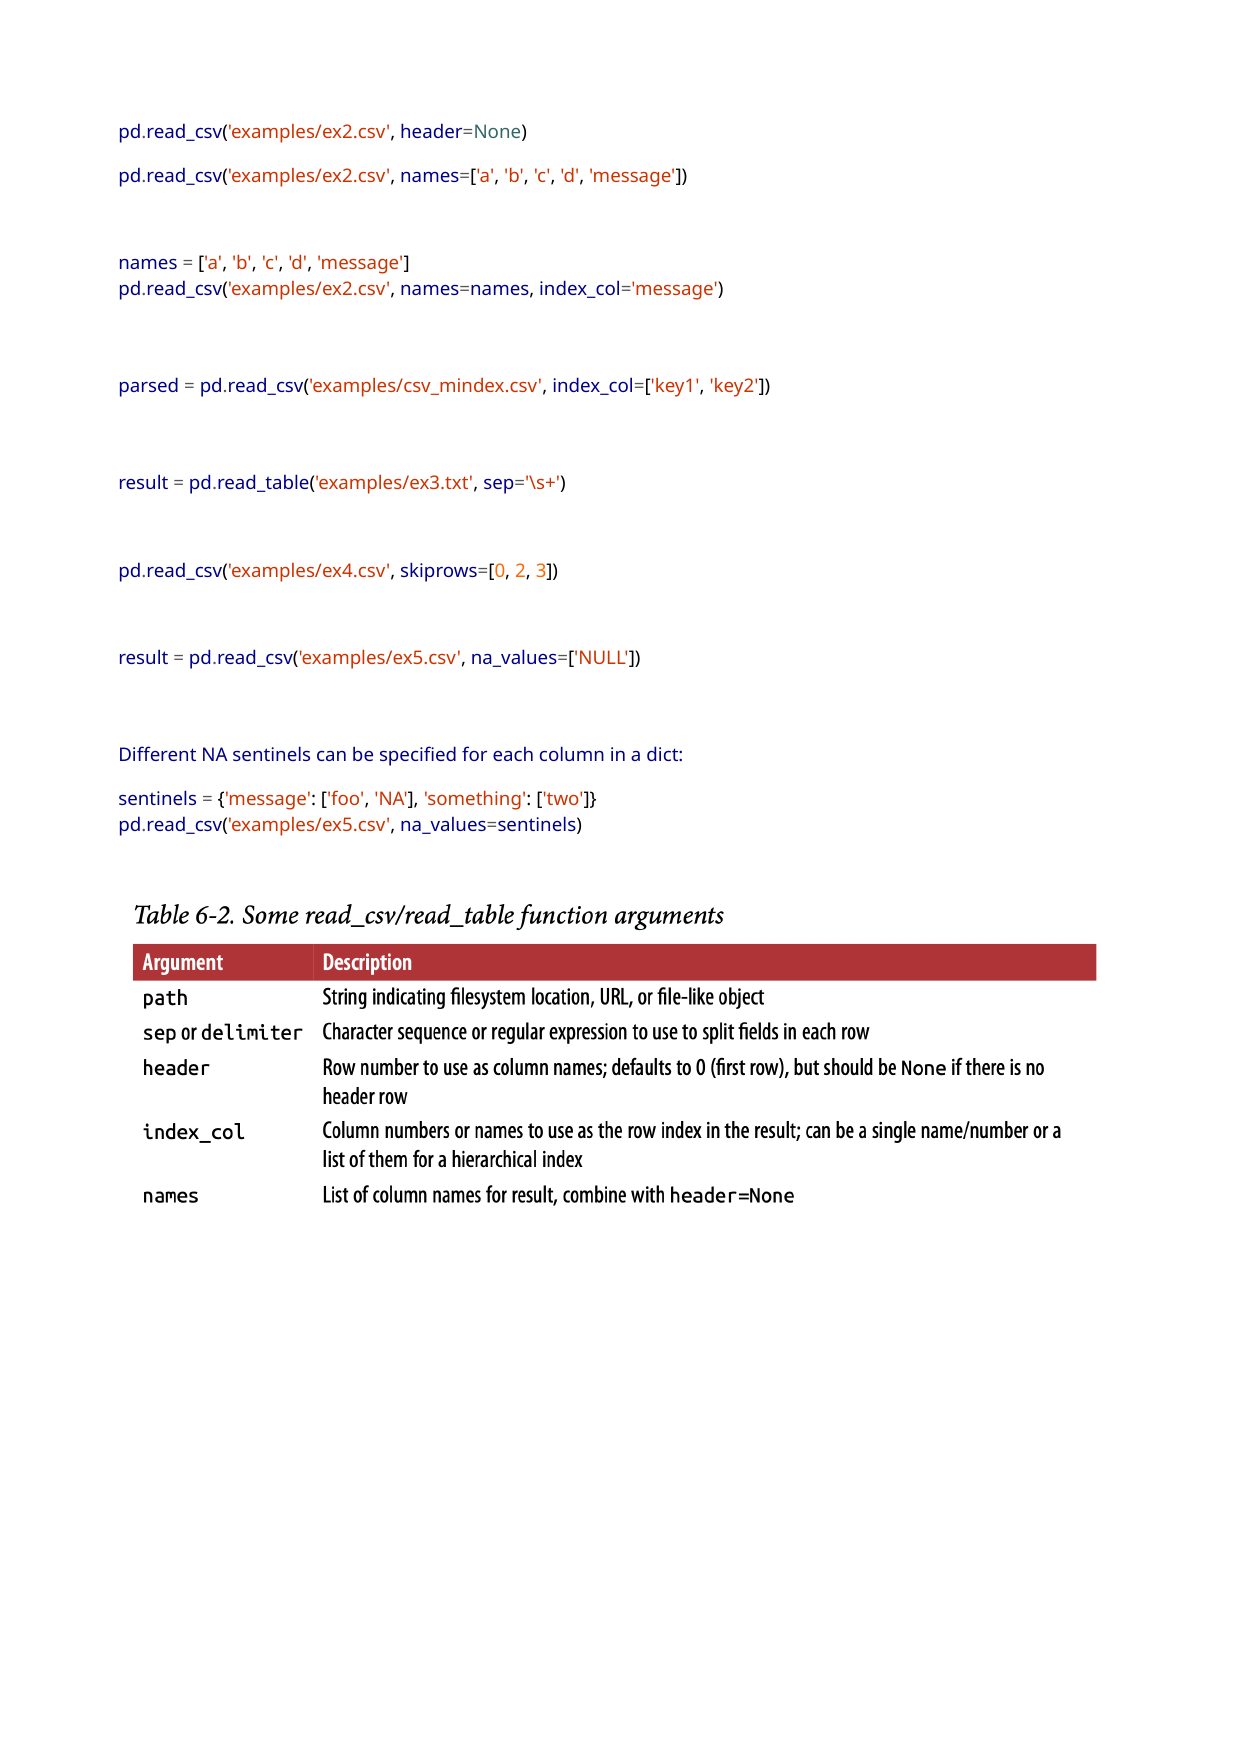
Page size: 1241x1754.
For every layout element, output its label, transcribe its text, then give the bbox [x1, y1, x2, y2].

text sentinels = {'message': ['foo', 'NA'], 'something': ['two']} [118, 785, 1122, 811]
text pd.read_csv('examples/ex5.csv', na_values=sentinels) [118, 811, 1122, 836]
picture [118, 898, 1123, 1213]
text Different NA sentinels can be specified for each column in a dict: [118, 742, 1122, 767]
text result = pd.read_csv('examples/ex5.csv', na_values=['NULL']) [118, 644, 1122, 670]
text result = pd.read_table('examples/ex3.txt', sep='\s+') [118, 469, 1122, 495]
text pd.read_csv('examples/ex2.csv', names=['a', 'b', 'c', 'd', 'message']) [118, 162, 1122, 187]
text parsed = pd.read_csv('examples/csv_mindex.csv', index_col=['key1', 'key2']) [118, 372, 1122, 398]
text pd.read_csv('examples/ex4.csv', skiprows=[0, 2, 3]) [118, 557, 1122, 582]
text pd.read_csv('examples/ex2.csv', header=None) [118, 118, 1122, 144]
text pd.read_csv('examples/ex2.csv', names=names, index_col='message') [118, 275, 1122, 301]
text names = ['a', 'b', 'c', 'd', 'message'] [118, 250, 1122, 275]
